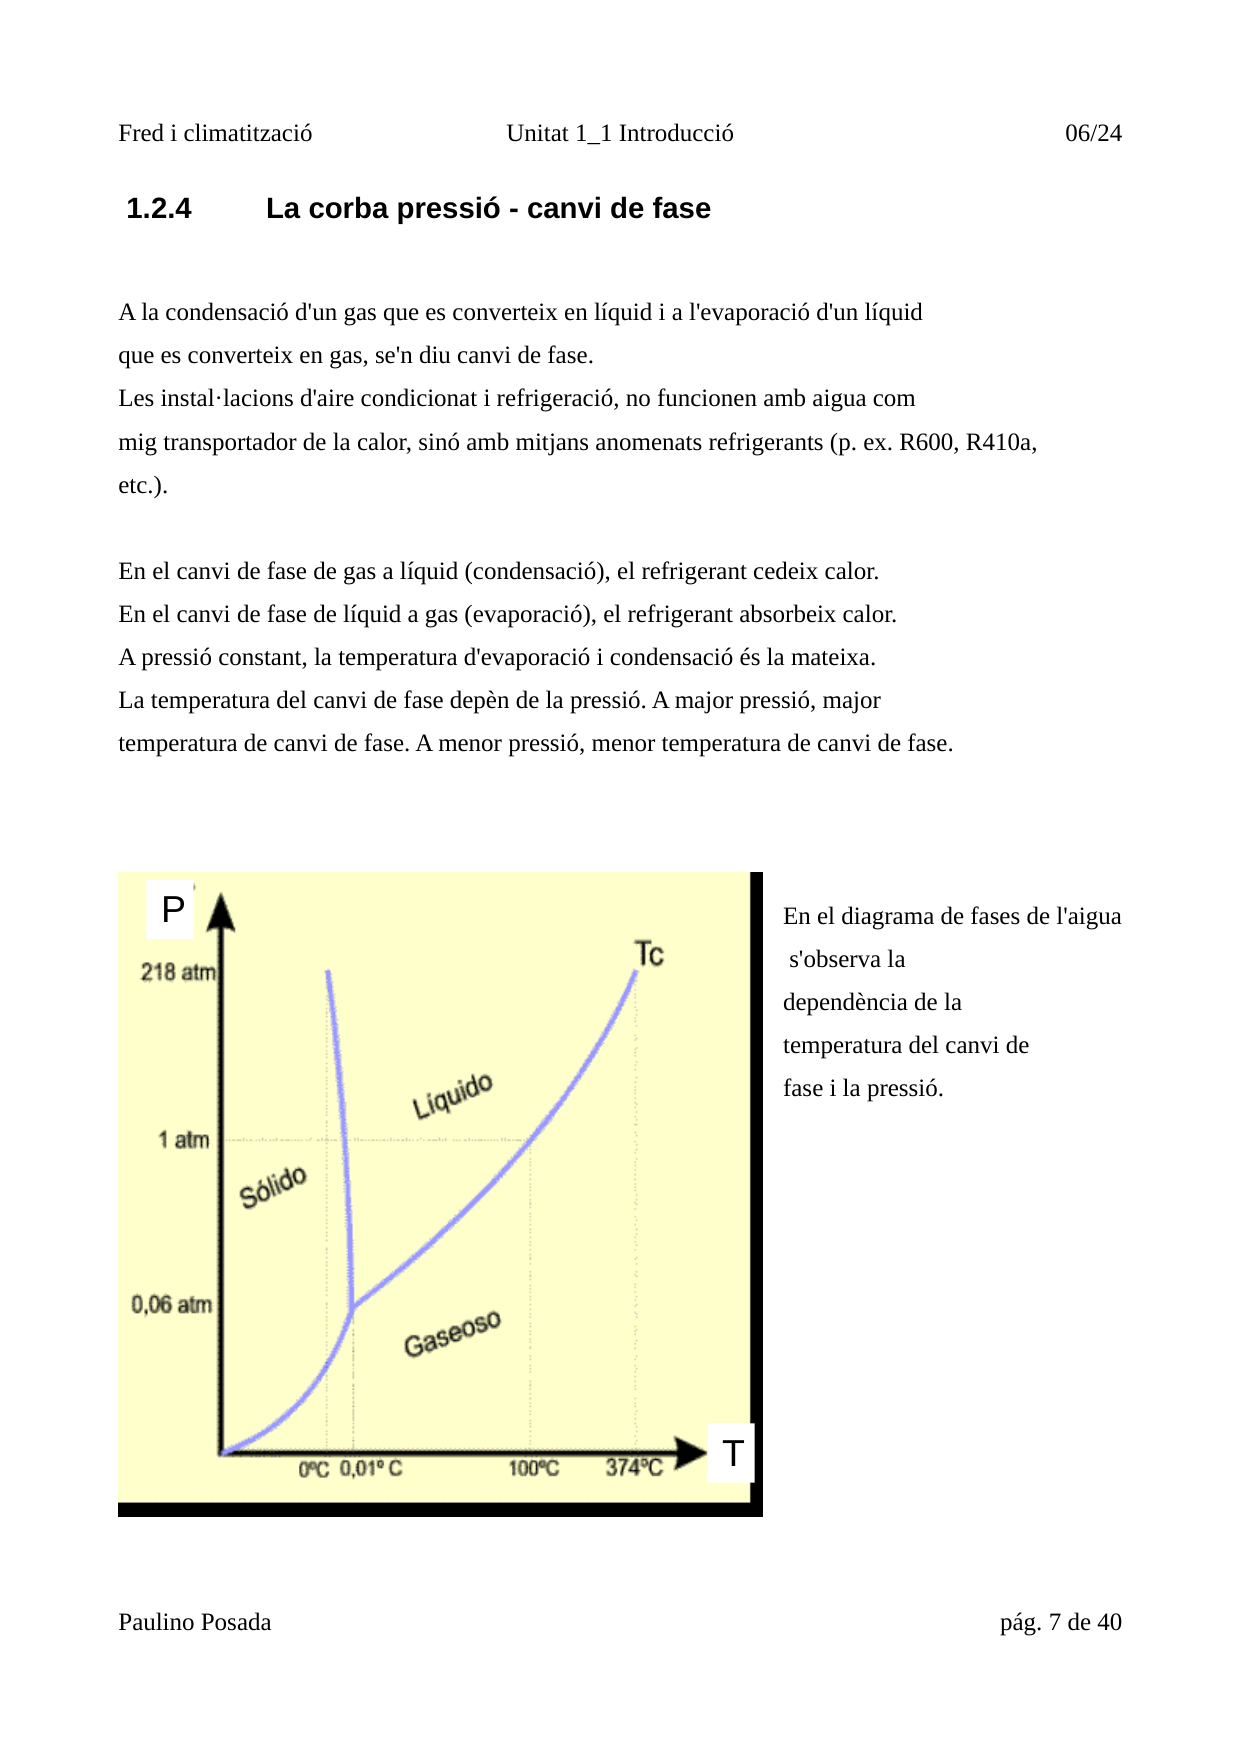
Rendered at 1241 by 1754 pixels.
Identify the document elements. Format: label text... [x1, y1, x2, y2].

text En el canvi de fase de líquid a gas (evaporació), el refrigerant absorbeix calor. [118, 599, 1122, 628]
text En el diagrama de fases de l'aigua [763, 901, 1122, 930]
text A pressió constant, la temperatura d'evaporació i condensació és la mateixa. [118, 642, 1122, 671]
text La temperatura del canvi de fase depèn de la pressió. A major pressió, major [118, 685, 1122, 714]
text dependència de la [763, 987, 1122, 1016]
text etc.). [118, 470, 1122, 498]
text temperatura de canvi de fase. A menor pressió, menor temperatura de canvi de fase. [118, 728, 1122, 757]
text En el canvi de fase de gas a líquid (condensació), el refrigerant cedeix calor. [118, 556, 1122, 585]
text mig transportador de la calor, sinó amb mitjans anomenats refrigerants (p. ex. R600, R410a, [118, 427, 1122, 455]
text temperatura del canvi de [763, 1030, 1122, 1059]
text Les instal·lacions d'aire condicionat i refrigeració, no funcionen amb aigua com [118, 383, 1122, 412]
subtitle La corba pressió - canvi de fase [118, 191, 1122, 225]
text fase i la pressió. [763, 1073, 1122, 1102]
text s'observa la [763, 944, 1122, 973]
picture [118, 872, 763, 1517]
text A la condensació d'un gas que es converteix en líquid i a l'evaporació d'un líquid [118, 297, 1122, 326]
text que es converteix en gas, se'n diu canvi de fase. [118, 340, 1122, 369]
